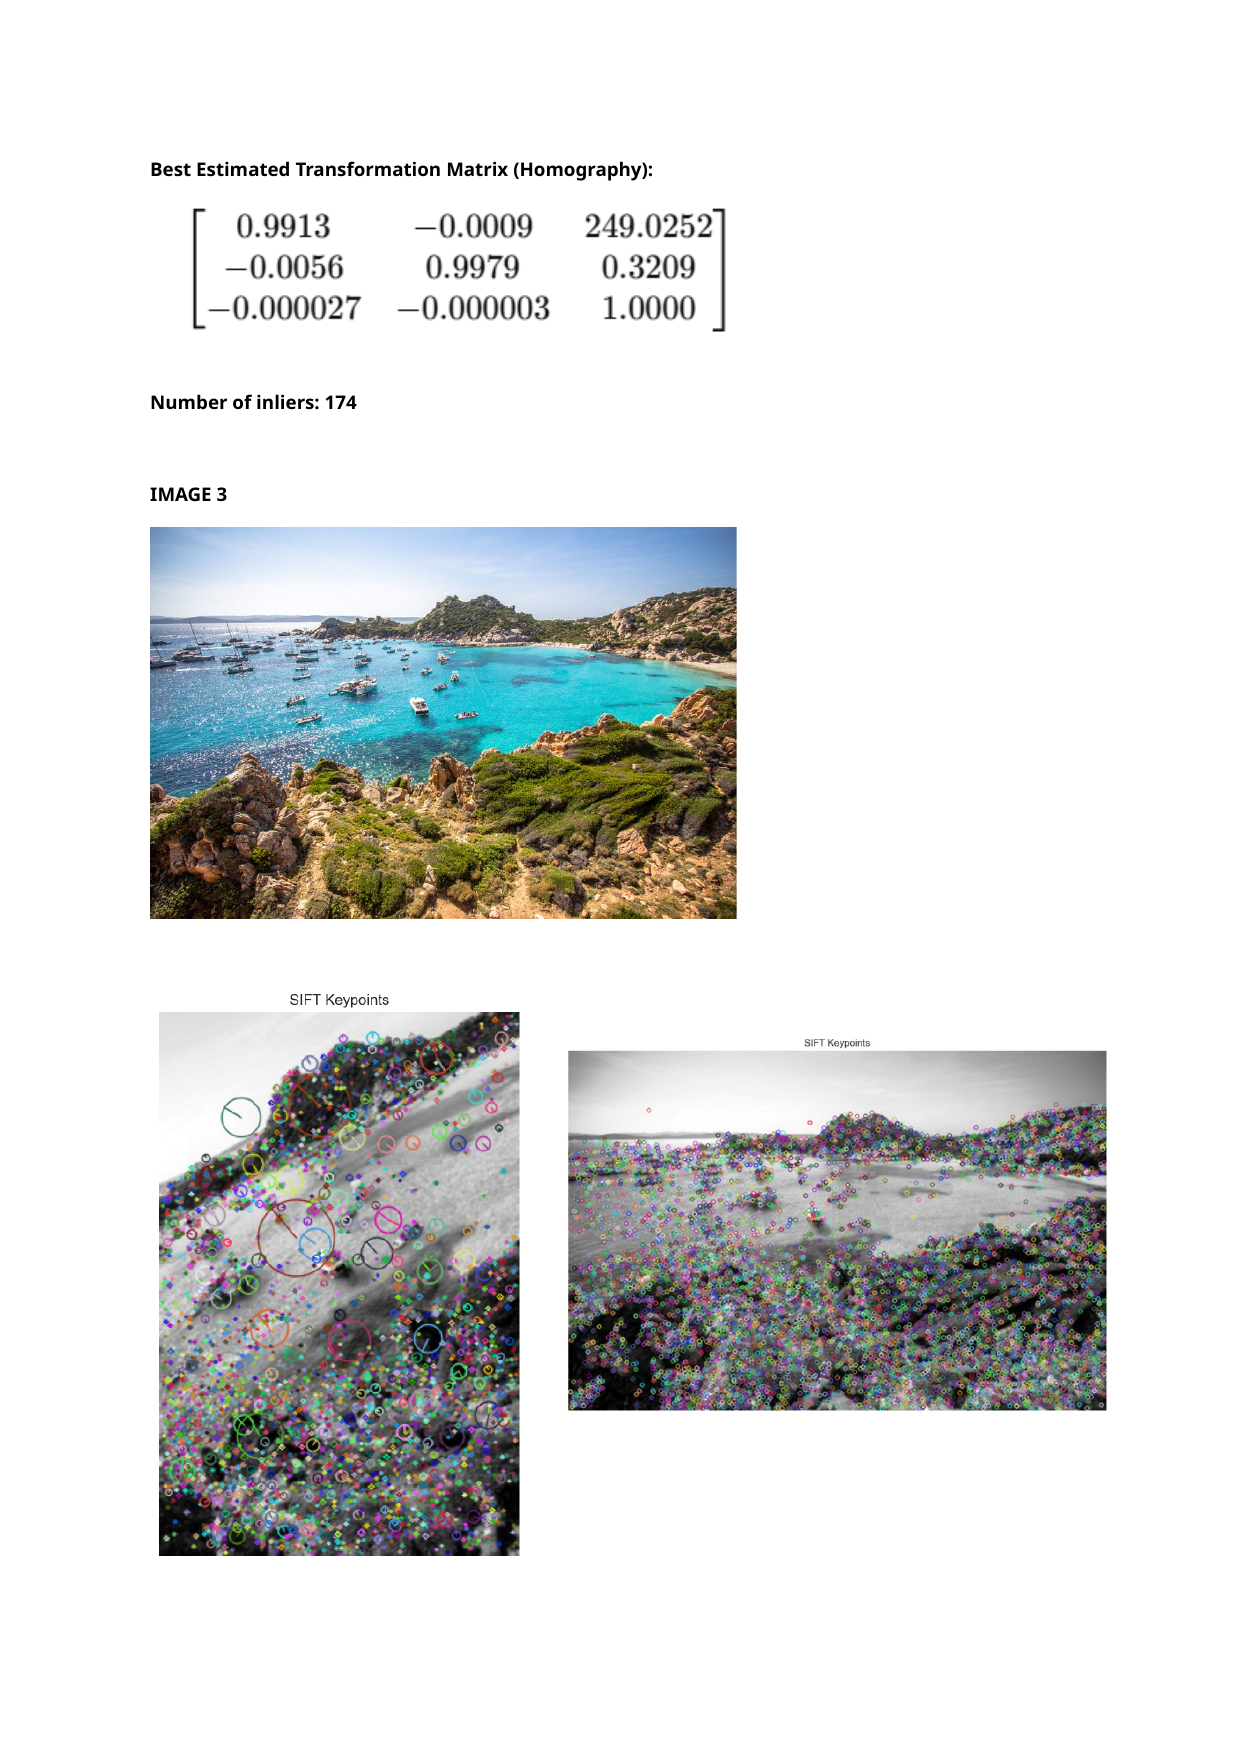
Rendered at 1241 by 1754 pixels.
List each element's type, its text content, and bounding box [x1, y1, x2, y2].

text Best Estimated Transformation Matrix (Homography): [150, 150, 1090, 367]
text IMAGE 3 [150, 481, 1090, 507]
text Number of inliers: 174 [150, 389, 1090, 415]
